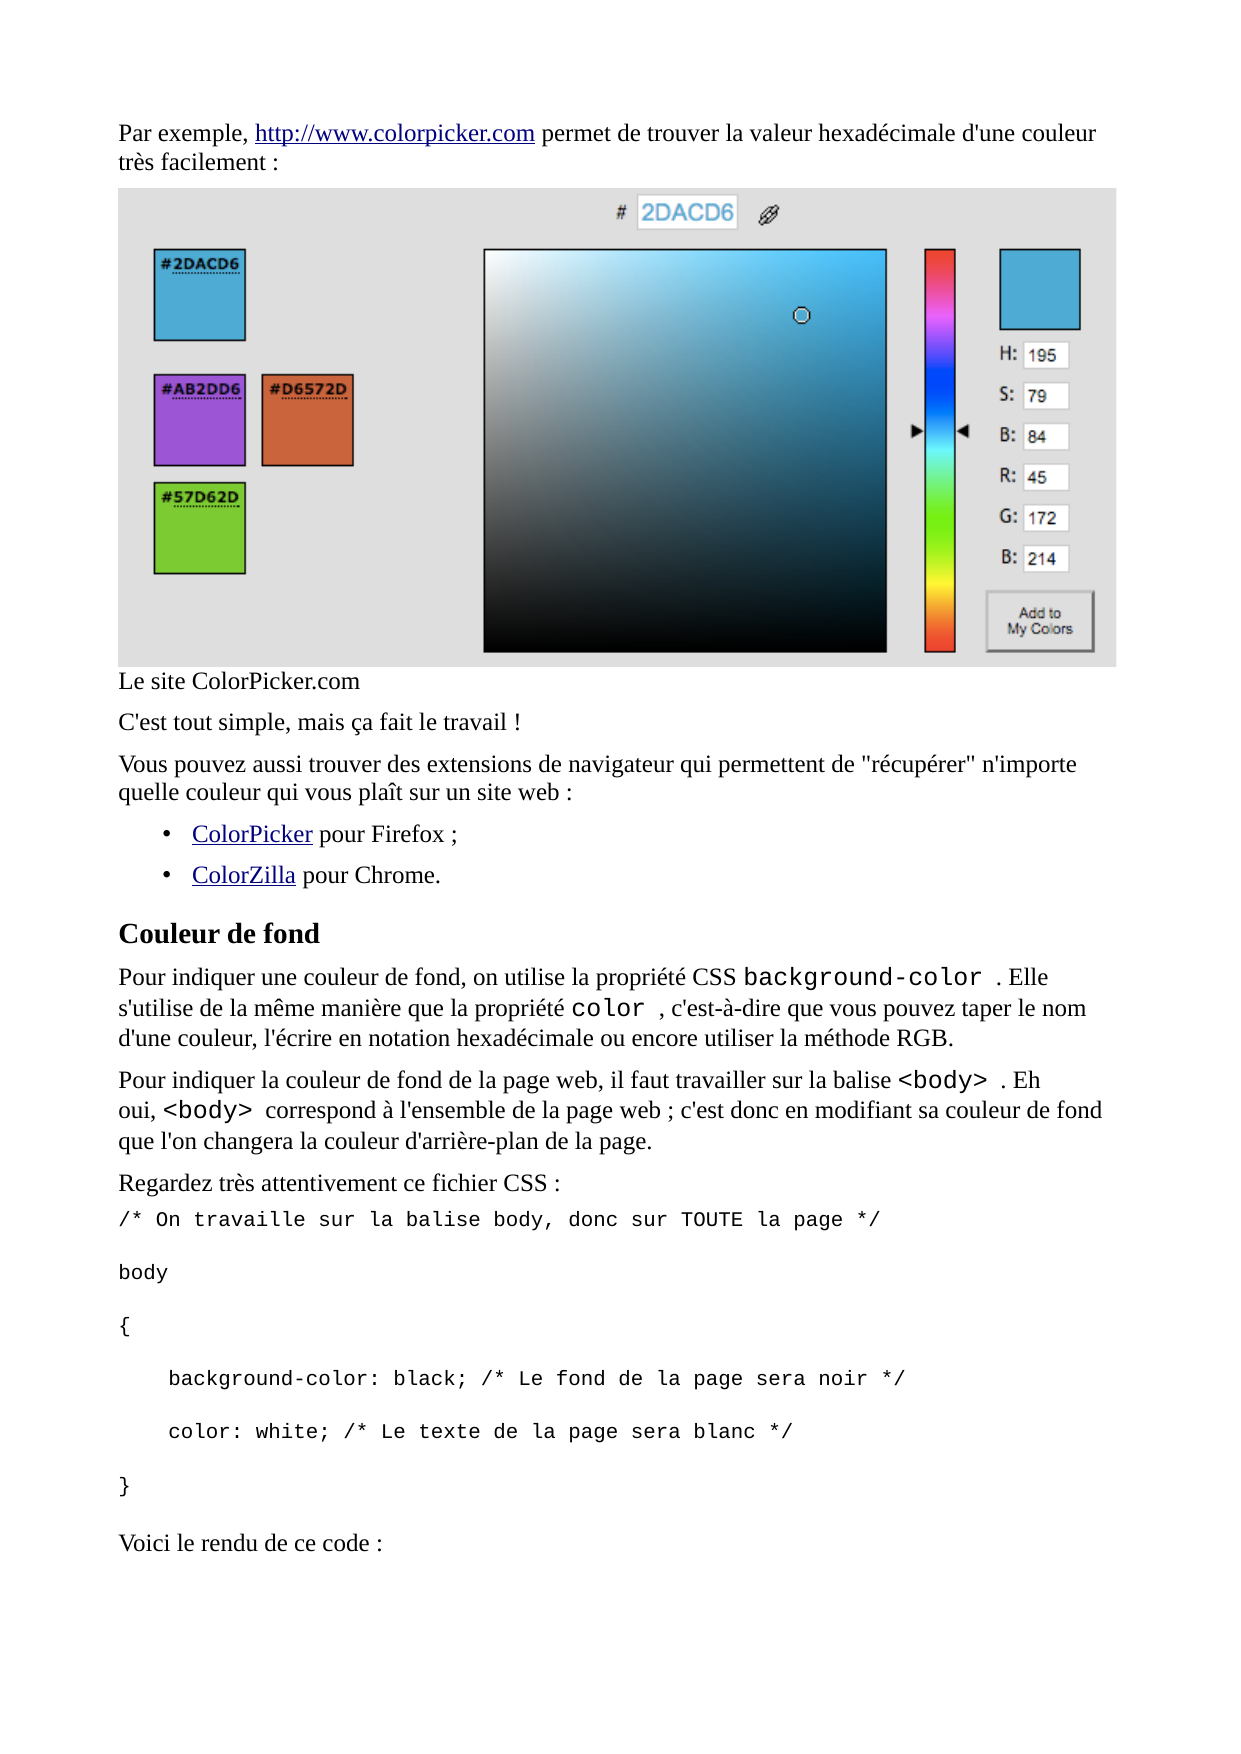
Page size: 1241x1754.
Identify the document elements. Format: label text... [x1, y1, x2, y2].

text Par exemple, http://www.colorpicker.com permet de trouver la valeur hexadécimale d'une couleur très facilement : [118, 118, 1122, 176]
text Pour indiquer la couleur de fond de la page web, il faut travailler sur la balise <body> . Eh oui, <body> correspond à l'ensemble de la page web ; c'est donc en modifiant sa couleur de fond que l'on changera la couleur d'arrière-plan de la page. [118, 1065, 1122, 1155]
text Le site ColorPicker.com [118, 188, 1122, 695]
picture [118, 188, 1117, 667]
text { [118, 1315, 1122, 1339]
text background-color: black; /* Le fond de la page sera noir */ [118, 1368, 1122, 1392]
text Regardez très attentivement ce fichier CSS : [118, 1168, 1122, 1196]
text Vous pouvez aussi trouver des extensions de navigateur qui permettent de "récupérer" n'importe quelle couleur qui vous plaît sur un site web : [118, 749, 1122, 806]
text body [118, 1262, 1122, 1286]
text C'est tout simple, mais ça fait le travail ! [118, 707, 1122, 736]
text Pour indiquer une couleur de fond, on utilise la propriété CSS background-color . Elle s'utilise de la même manière que la propriété color , c'est-à-dire que vous pouvez taper le nom d'une couleur, l'écrire en notation hexadécimale ou encore utiliser la méthode RGB. [118, 962, 1122, 1052]
list ColorPicker pour Firefox ; [162, 819, 1122, 847]
text } [118, 1474, 1122, 1498]
subtitle Couleur de fond [118, 916, 1122, 949]
text color: white; /* Le texte de la page sera blanc */ [118, 1421, 1122, 1445]
text Voici le rendu de ce code : [118, 1528, 1122, 1556]
text /* On travaille sur la balise body, donc sur TOUTE la page */ [118, 1209, 1122, 1233]
list ColorZilla pour Chrome. [162, 860, 1122, 889]
